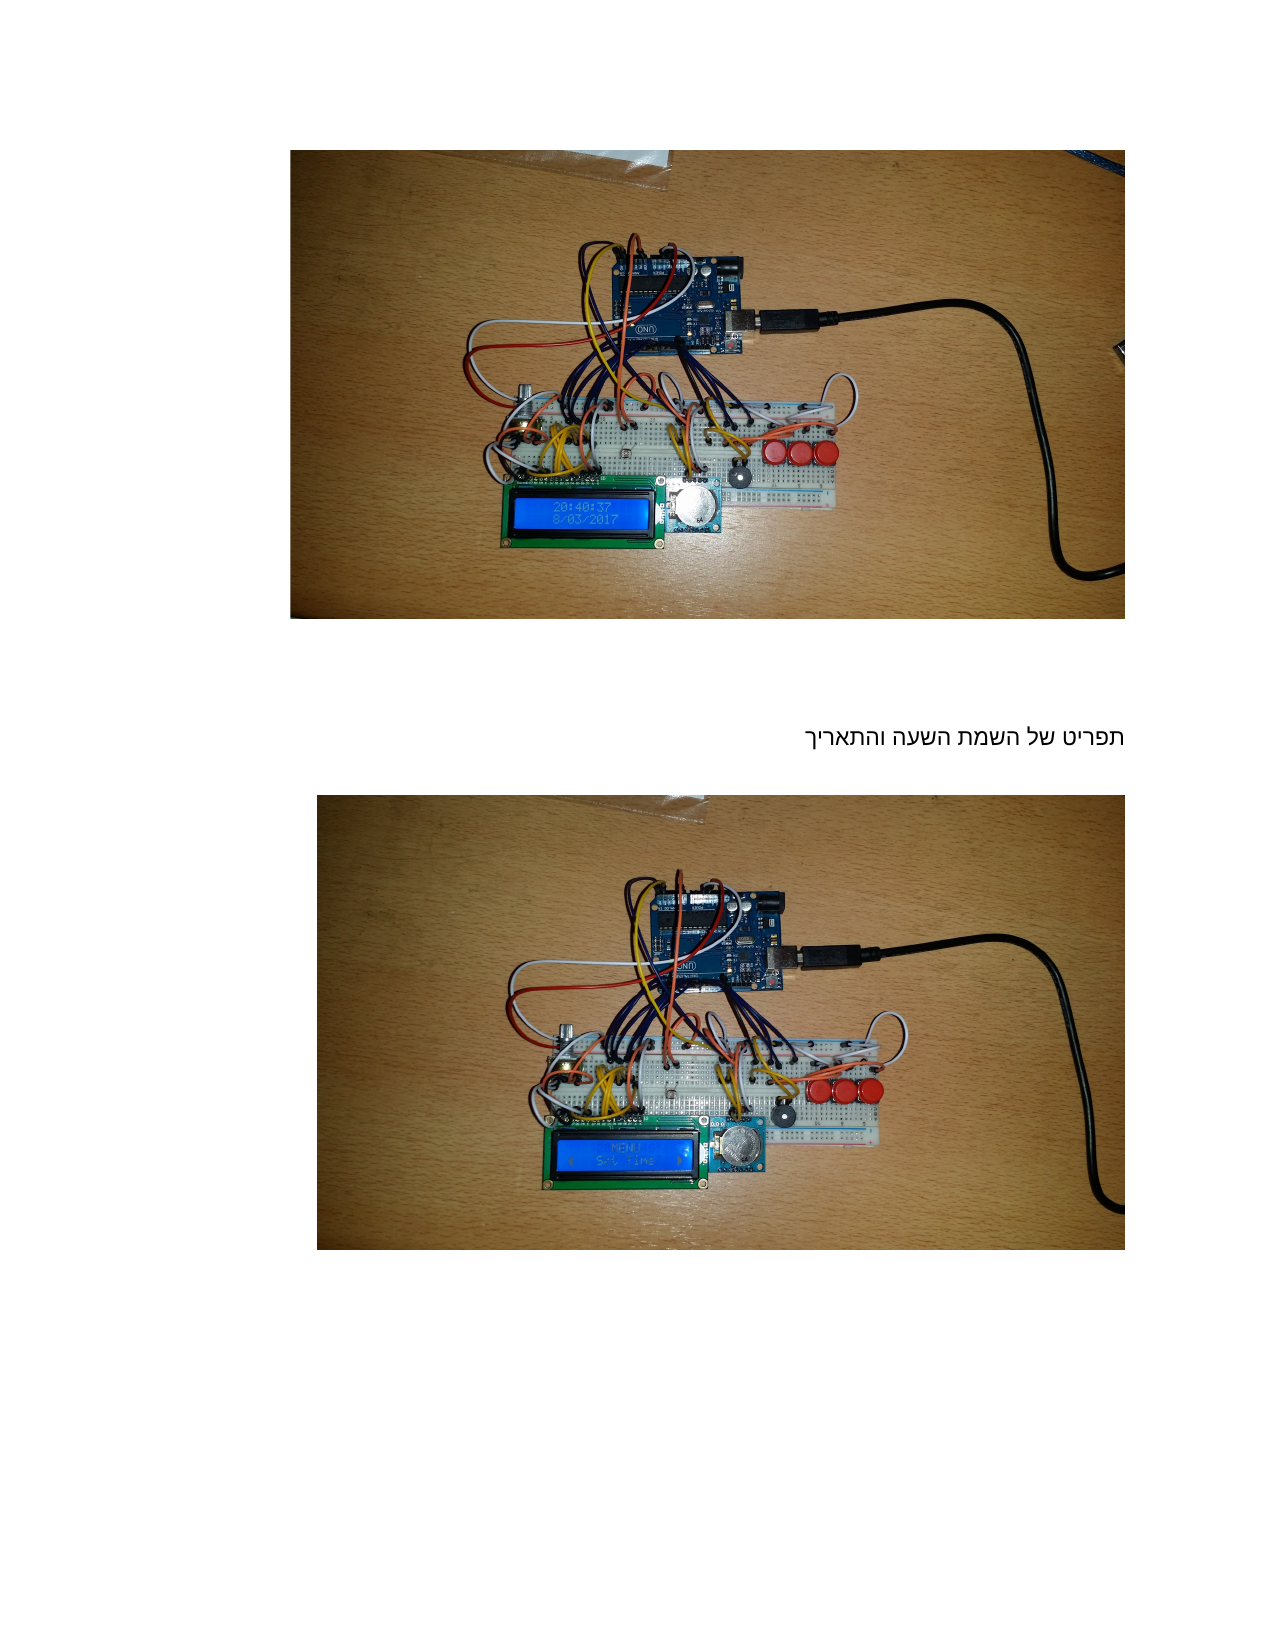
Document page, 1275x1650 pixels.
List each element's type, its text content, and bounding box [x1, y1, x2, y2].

picture [290, 150, 1125, 619]
text תפריט של השמת השעה והתאריך [150, 723, 1125, 750]
picture [317, 795, 1125, 1250]
